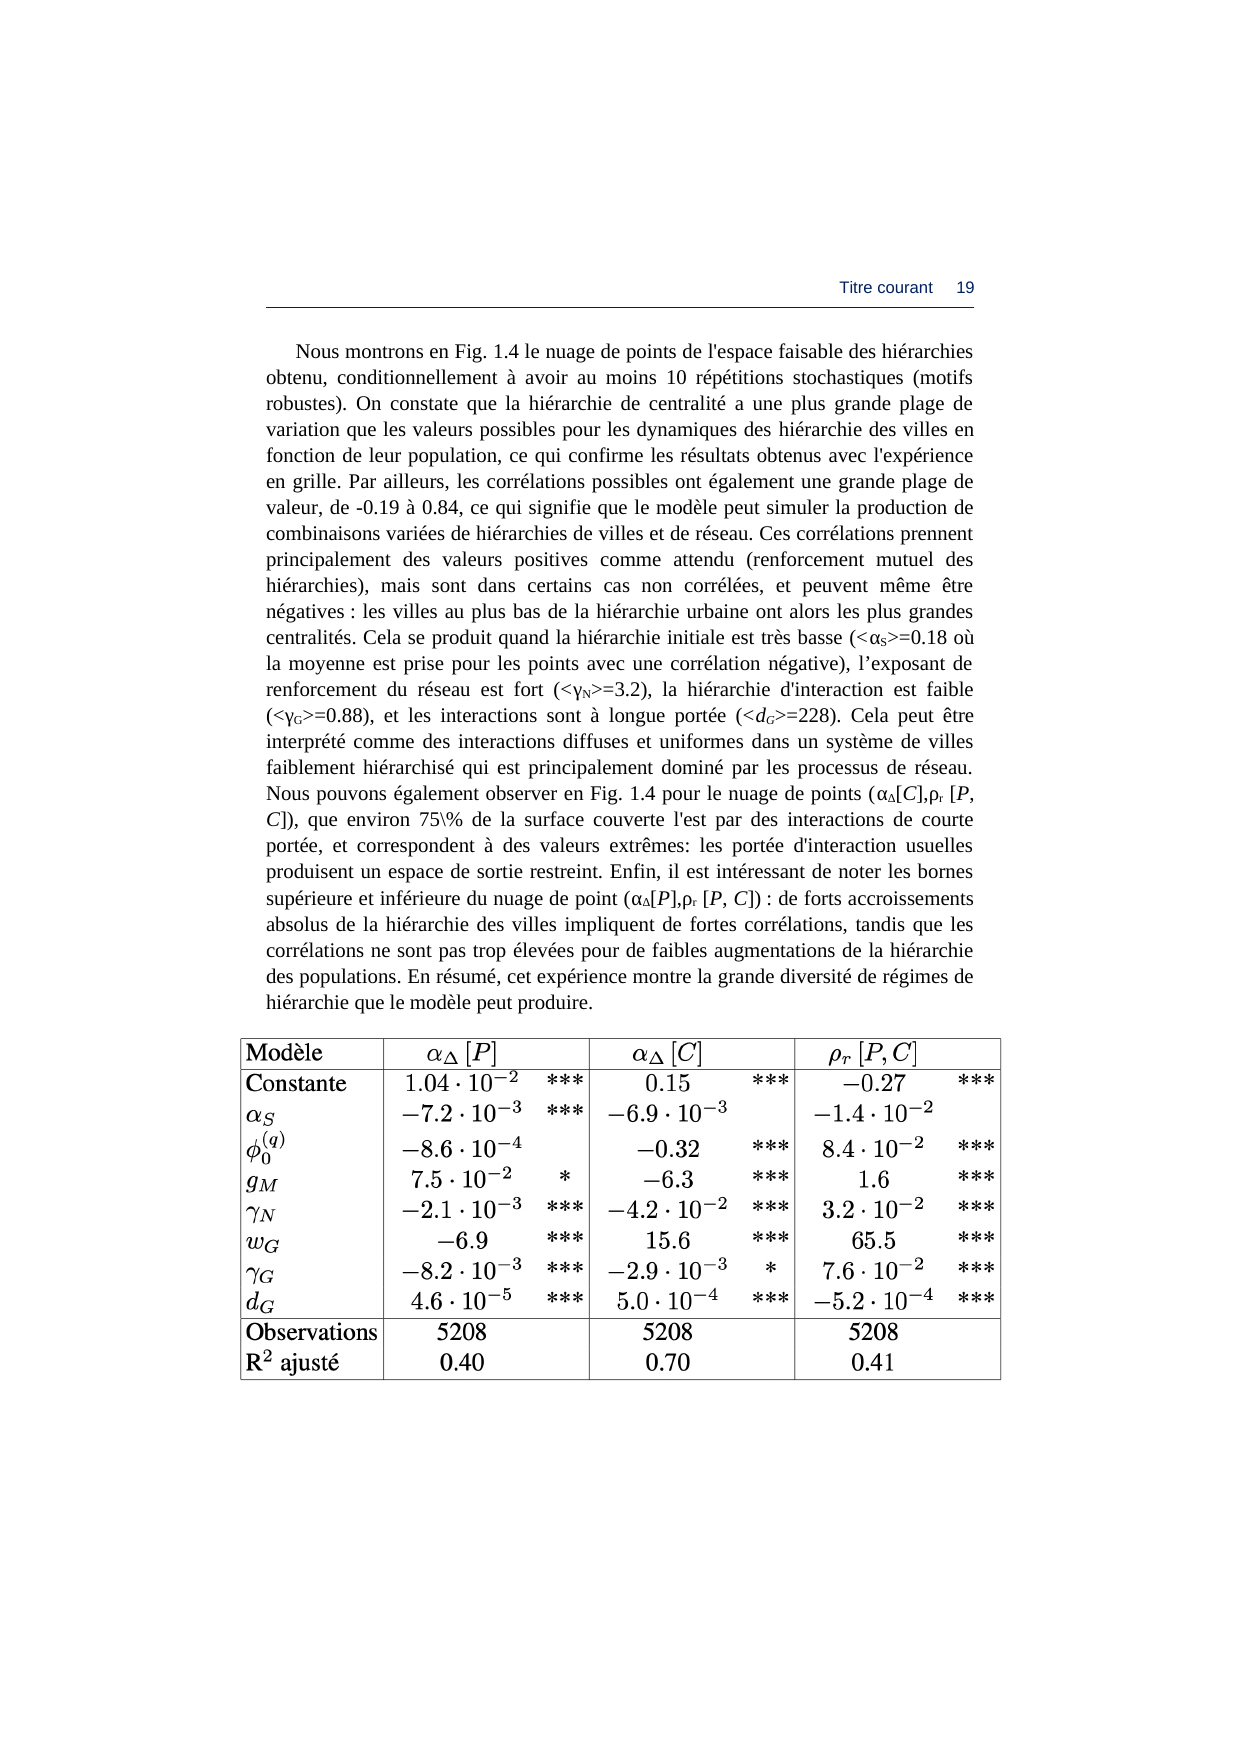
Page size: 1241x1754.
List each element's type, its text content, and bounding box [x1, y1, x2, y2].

text Nous montrons en Fig. 1.4 le nuage de points de l'espace faisable des hiérarchies obtenu, conditionnellement à avoir au moins 10 répétitions stochastiques (motifs robustes). On constate que la hiérarchie de centralité a une plus grande plage de variation que les valeurs possibles pour les dynamiques des hiérarchie des villes en fonction de leur population, ce qui confirme les résultats obtenus avec l'expérience en grille. Par ailleurs, les corrélations possibles ont également une grande plage de valeur, de -0.19 à 0.84, ce qui signifie que le modèle peut simuler la production de combinaisons variées de hiérarchies de villes et de réseau. Ces corrélations prennent principalement des valeurs positives comme attendu (renforcement mutuel des hiérarchies), mais sont dans certains cas non corrélées, et peuvent même être négatives : les villes au plus bas de la hiérarchie urbaine ont alors les plus grandes centralités. Cela se produit quand la hiérarchie initiale est très basse (<αS>=0.18 où la moyenne est prise pour les points avec une corrélation négative), l’exposant de renforcement du réseau est fort (<γN>=3.2), la hiérarchie d'interaction est faible (<γG>=0.88), et les interactions sont à longue portée (<dG>=228). Cela peut être interprété comme des interactions diffuses et uniformes dans un système de villes faiblement hiérarchisé qui est principalement dominé par les processus de réseau. Nous pouvons également observer en Fig. 1.4 pour le nuage de points (αΔ[C],ρr [P, C]), que environ 75\% de la surface couverte l'est par des interactions de courte portée, et correspondent à des valeurs extrêmes: les portée d'interaction usuelles produisent un espace de sortie restreint. Enfin, il est intéressant de noter les bornes supérieure et inférieure du nuage de point (αΔ[P],ρr [P, C]) : de forts accroissements absolus de la hiérarchie des villes impliquent de fortes corrélations, tandis que les corrélations ne sont pas trop élevées pour de faibles augmentations de la hiérarchie des populations. En résumé, cet expérience montre la grande diversité de régimes de hiérarchie que le modèle peut produire. [266, 337, 974, 1014]
picture [238, 1036, 1002, 1383]
